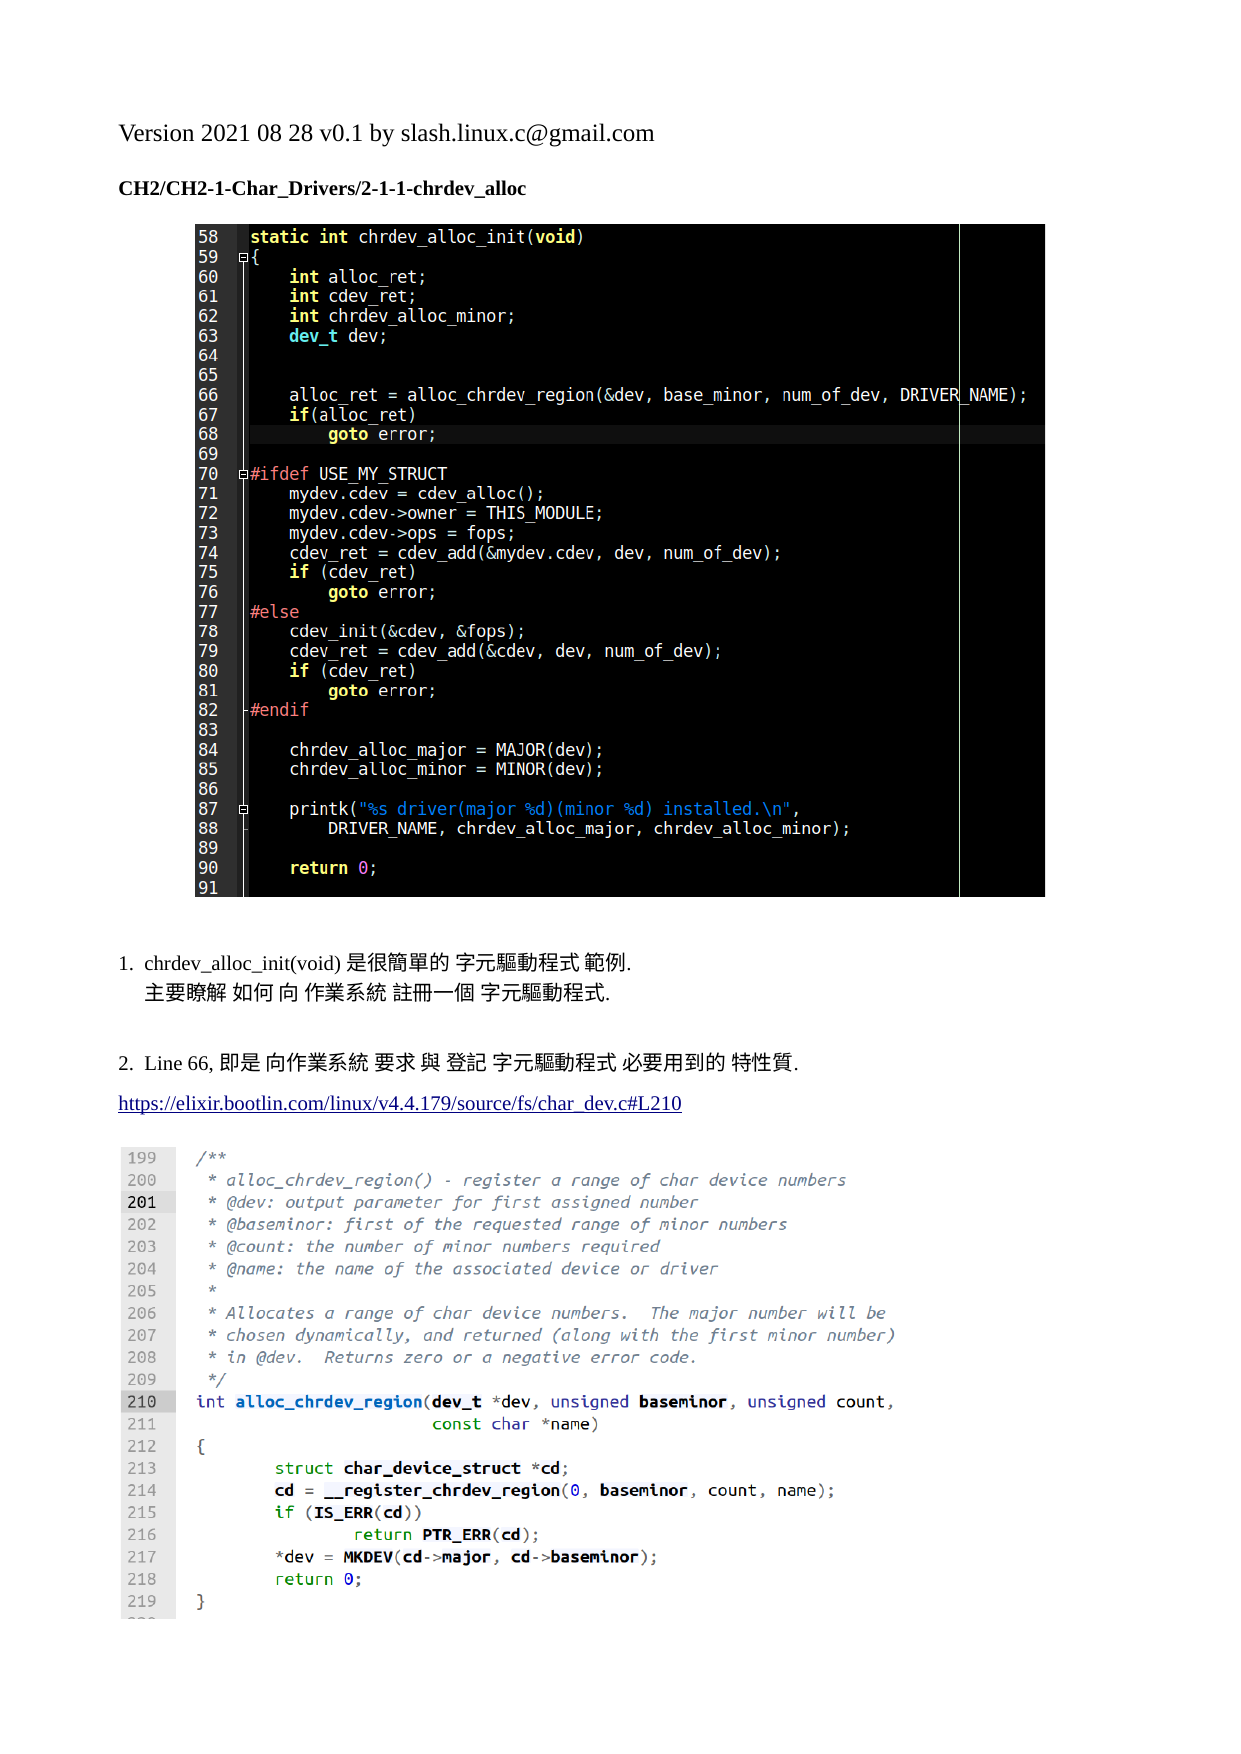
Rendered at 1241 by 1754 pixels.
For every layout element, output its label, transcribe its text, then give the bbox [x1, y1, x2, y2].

text CH2/CH2-1-Char_Drivers/2-1-1-chrdev_alloc [118, 176, 1122, 200]
picture [195, 224, 1045, 897]
picture [120, 1147, 915, 1619]
text 1. chrdev_alloc_init(void) 是很簡單的 字元驅動程式 範例. 主要瞭解 如何 向 作業系統 註冊一個 字元驅動程式. [118, 946, 1122, 1007]
text 2. Line 66, 即是 向作業系統 要求 與 登記 字元驅動程式 必要用到的 特性質. [118, 1007, 1122, 1076]
text https://elixir.bootlin.com/linux/v4.4.179/source/fs/char_dev.c#L210 [118, 1091, 1122, 1115]
